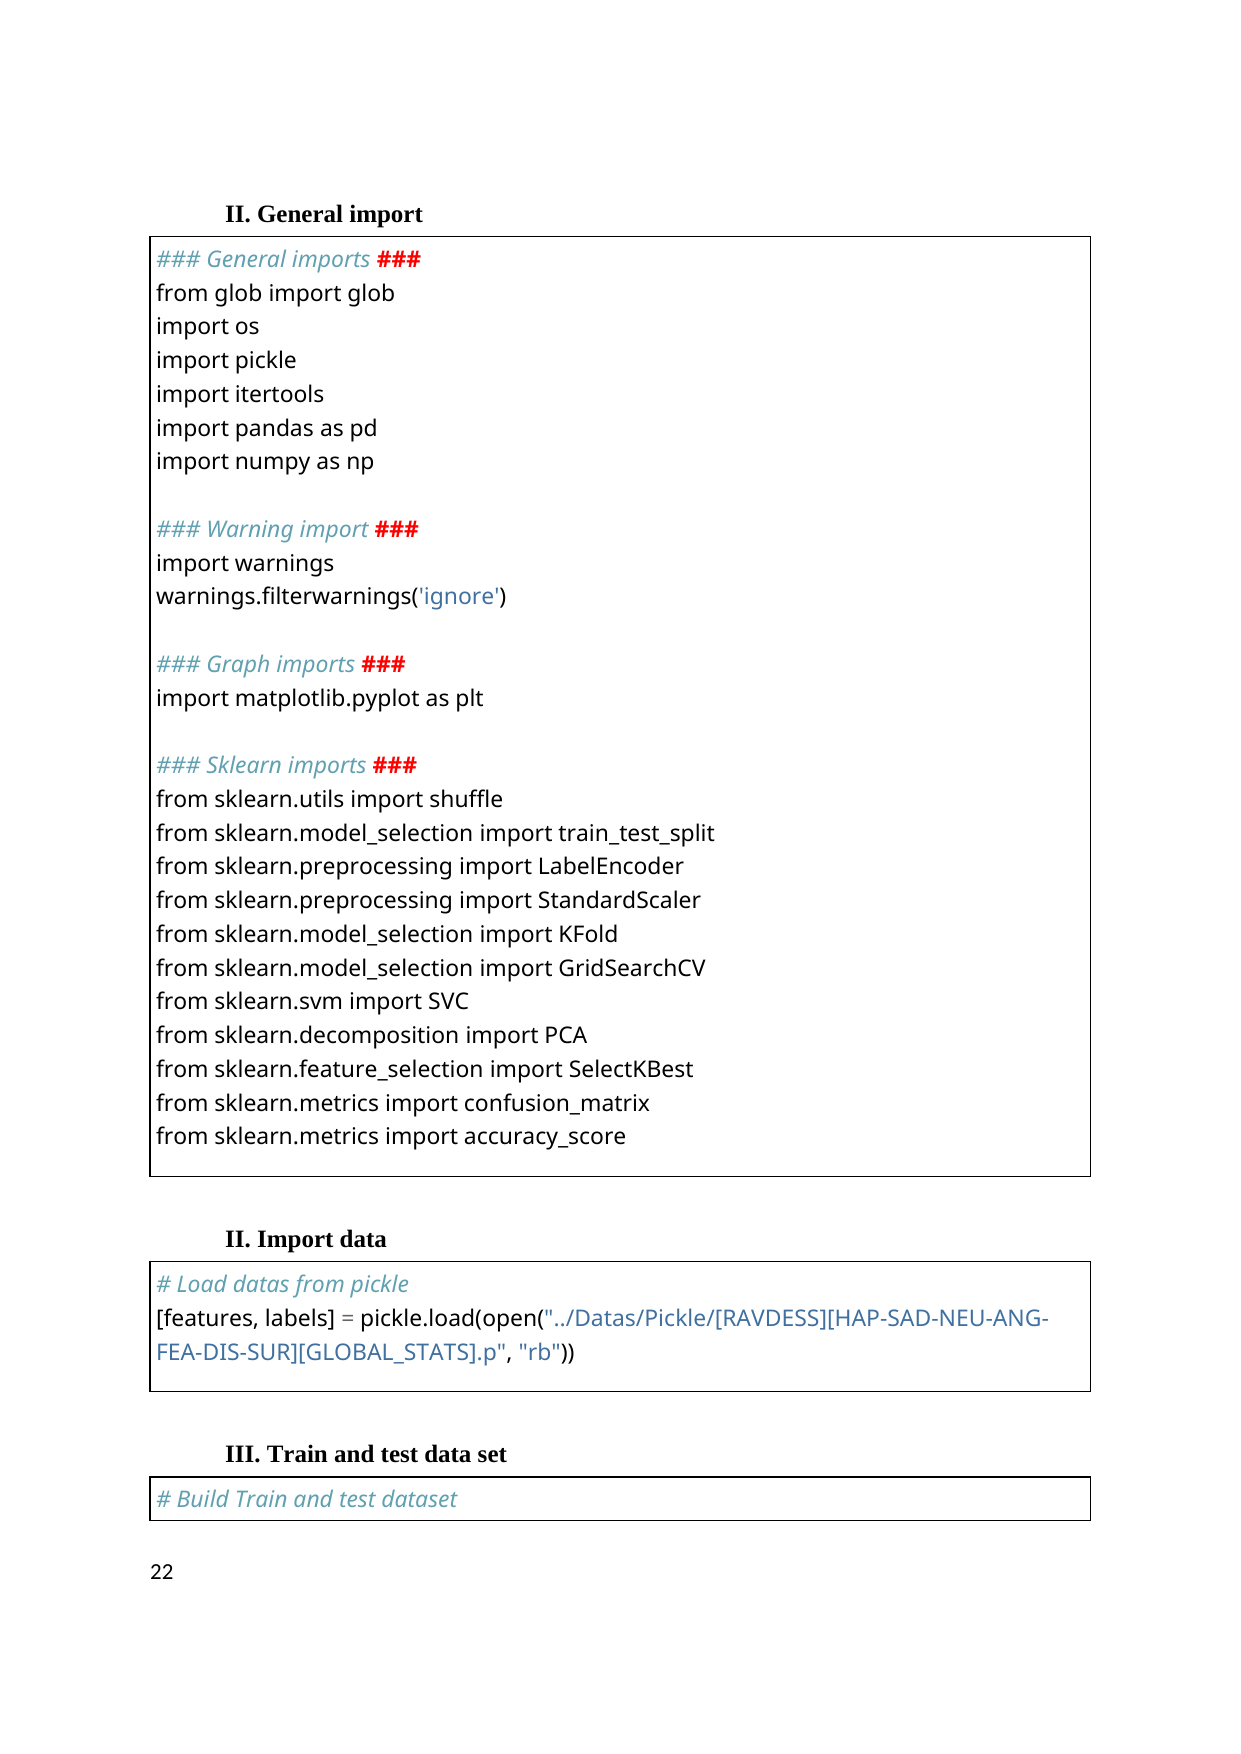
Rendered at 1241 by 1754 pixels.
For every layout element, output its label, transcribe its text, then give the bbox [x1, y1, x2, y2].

subtitle III. Train and test data set [150, 1439, 1090, 1468]
subtitle II. Import data [150, 1224, 1090, 1253]
subtitle II. General import [150, 199, 1090, 227]
table_header # Load datas from pickle [features, labels] = pickle.load(open("../Datas/Pickle/[RAVDESS][HAP-SAD-NEU-ANG-FEA-DIS-SUR][GLOBAL_STATS].p", "rb")) [151, 1262, 1090, 1391]
table_header # Build Train and test dataset [151, 1478, 1090, 1520]
table_header ### General imports ### from glob import glob import os import pickle import itertools import pandas as pd import numpy as np ### Warning import ### import warnings warnings.filterwarnings('ignore') ### Graph imports ### import matplotlib.pyplot as plt ### Sklearn imports ### from sklearn.utils import shuffle from sklearn.model_selection import train_test_split from sklearn.preprocessing import LabelEncoder from sklearn.preprocessing import StandardScaler from sklearn.model_selection import KFold from sklearn.model_selection import GridSearchCV from sklearn.svm import SVC from sklearn.decomposition import PCA from sklearn.feature_selection import SelectKBest from sklearn.metrics import confusion_matrix from sklearn.metrics import accuracy_score [151, 237, 1090, 1176]
